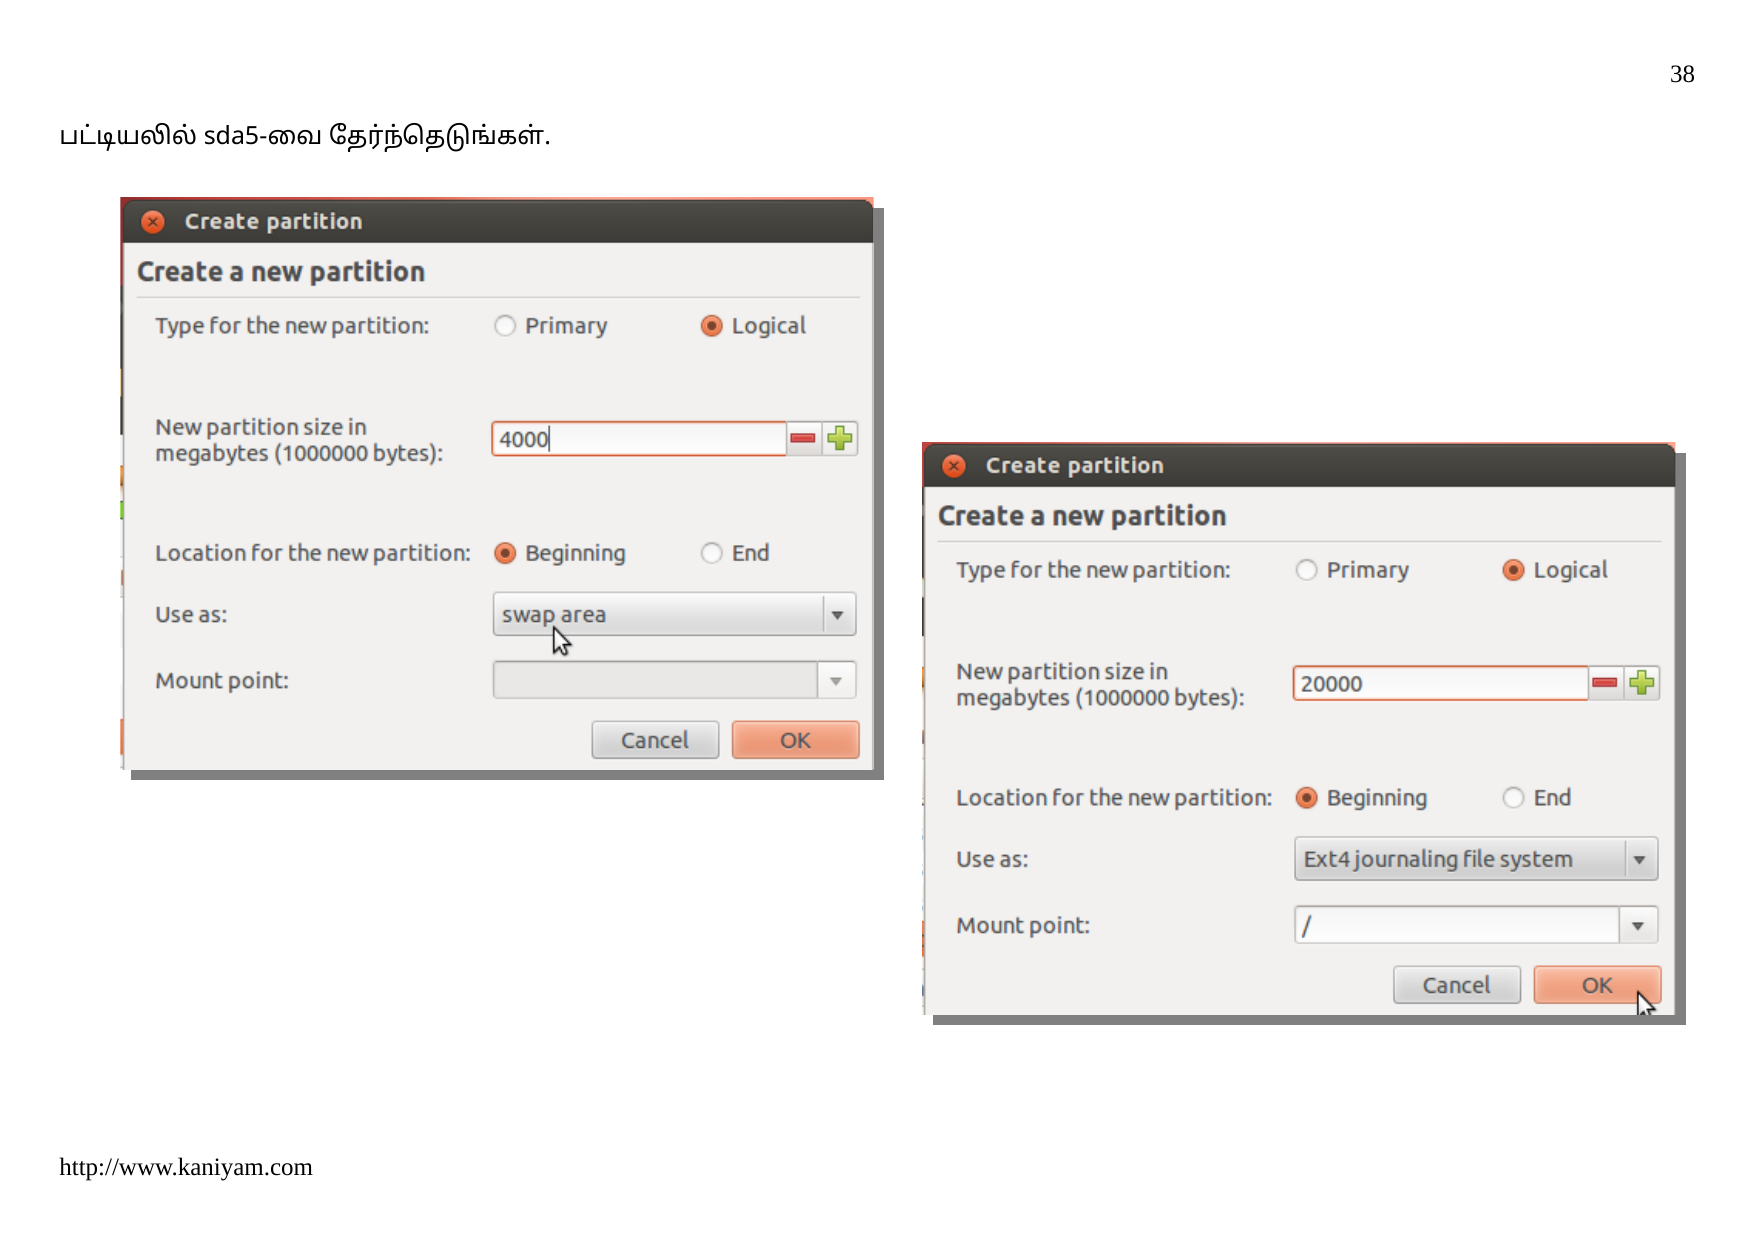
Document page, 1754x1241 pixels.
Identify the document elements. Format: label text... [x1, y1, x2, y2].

text பட்டியலில் sda5-வை தேர்ந்தெடுங்கள். [59, 117, 1695, 154]
picture [120, 197, 874, 770]
picture [922, 442, 1676, 1015]
